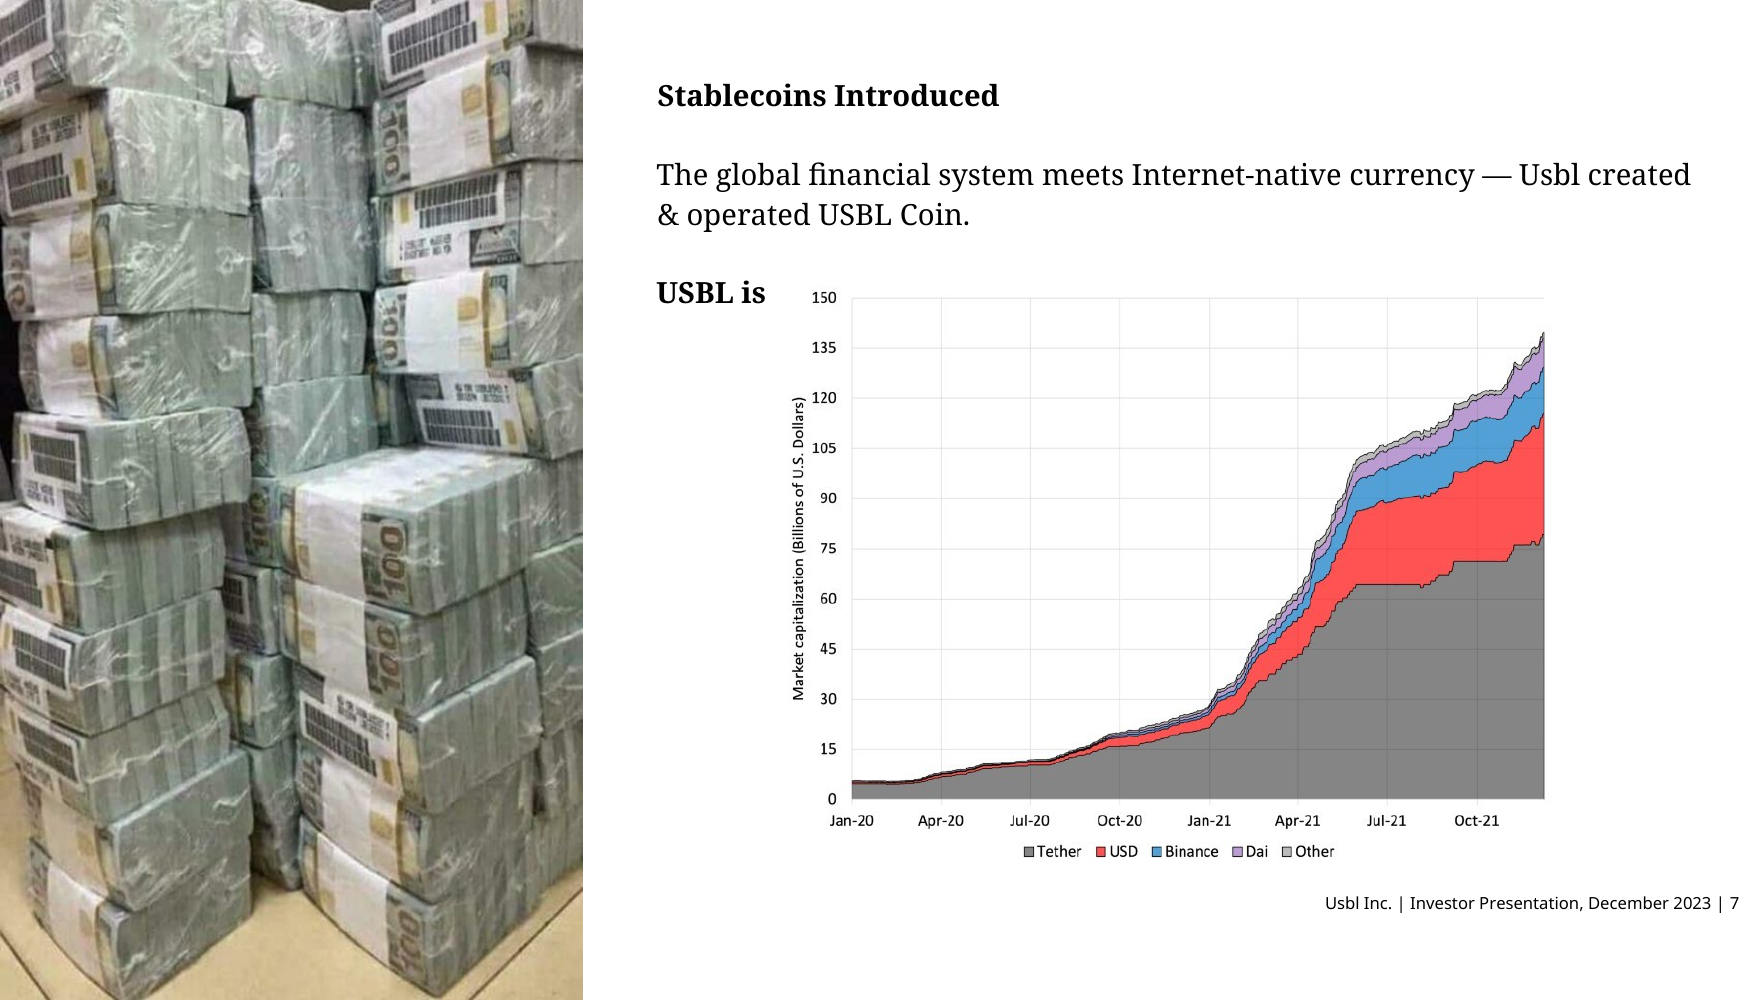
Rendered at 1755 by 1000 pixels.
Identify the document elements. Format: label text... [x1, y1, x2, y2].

picture [780, 286, 1565, 868]
subtitle Stablecoins Introduced [657, 75, 1739, 115]
text USBL is [656, 272, 1739, 312]
picture [0, 0, 583, 1000]
text The global financial system meets Internet-native currency — Usbl created & operated USBL Coin. [656, 154, 1707, 234]
